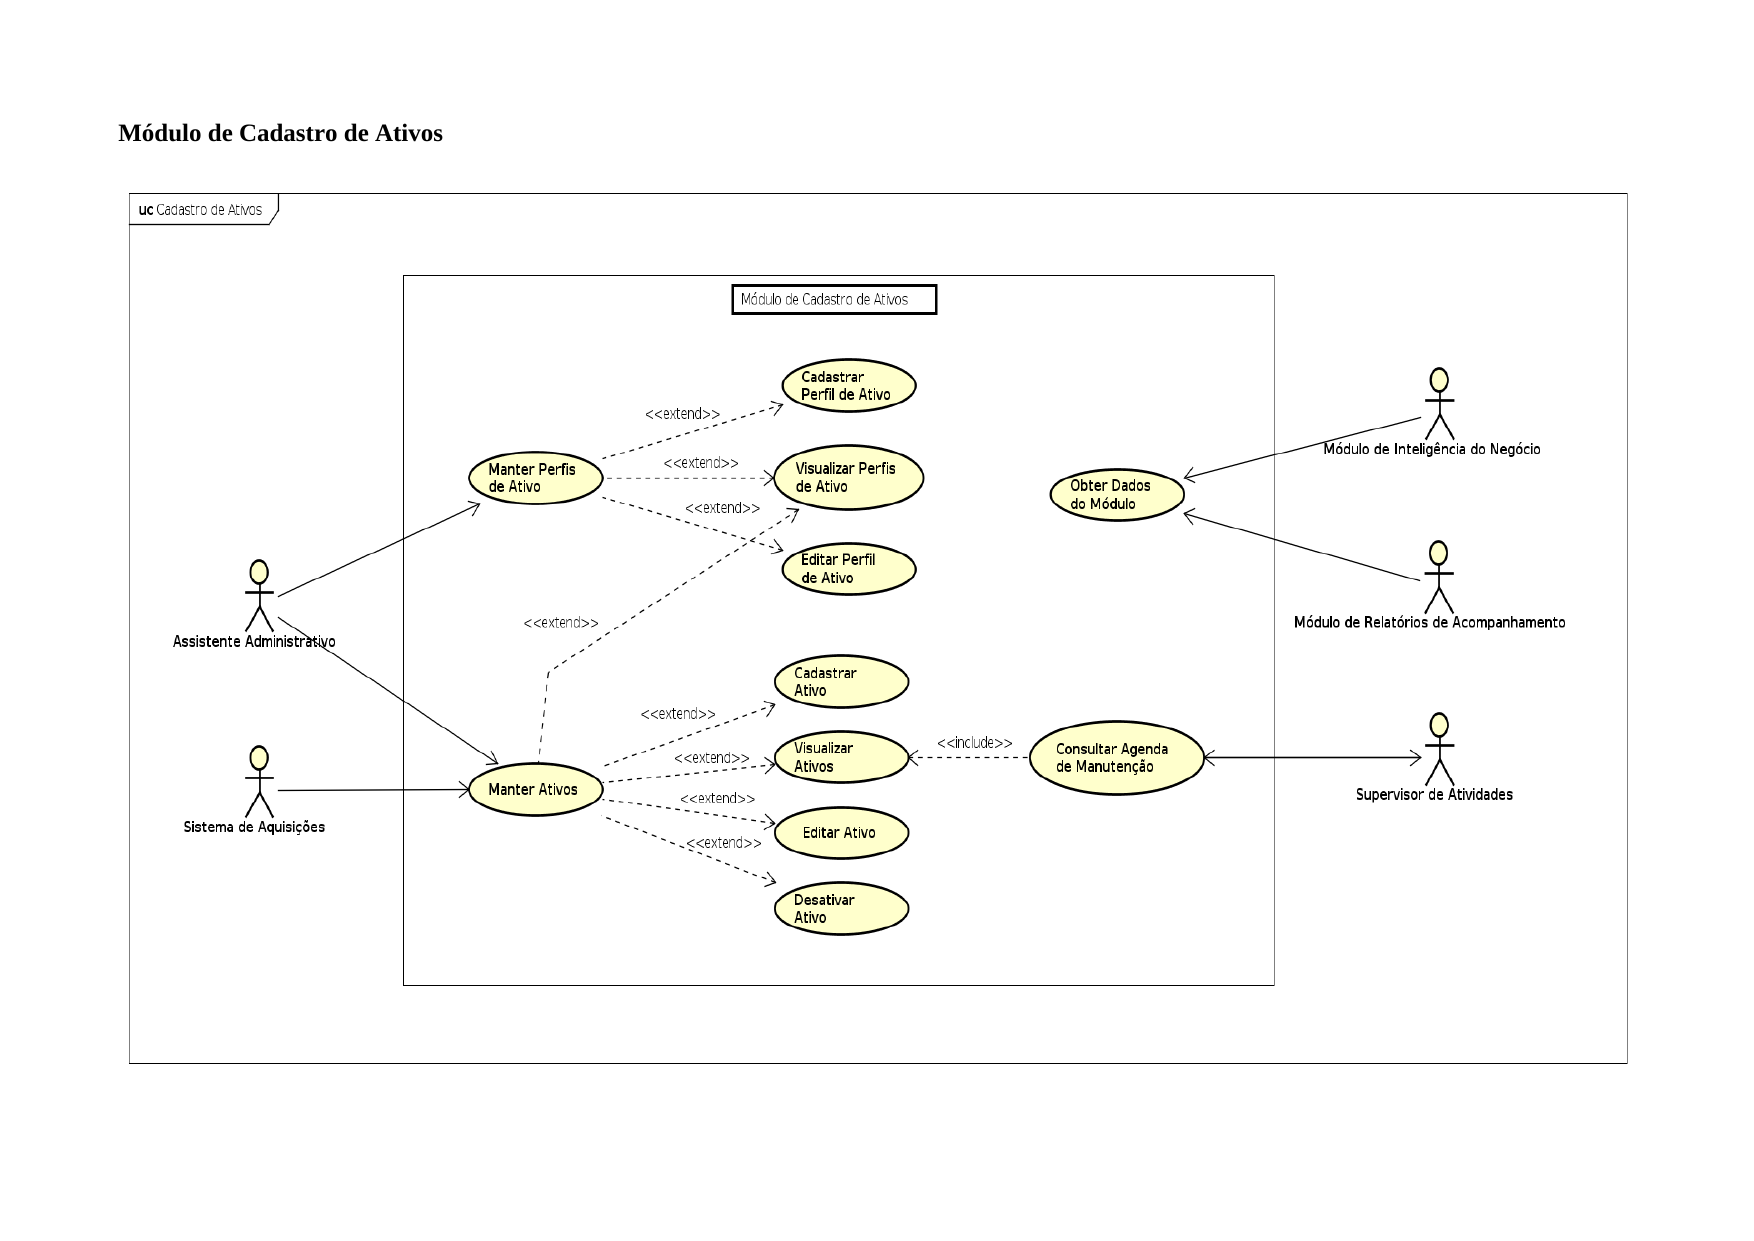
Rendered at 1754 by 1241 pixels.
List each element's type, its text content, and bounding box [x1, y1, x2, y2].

text Módulo de Cadastro de Ativos [118, 118, 1636, 147]
picture [120, 181, 1634, 1076]
